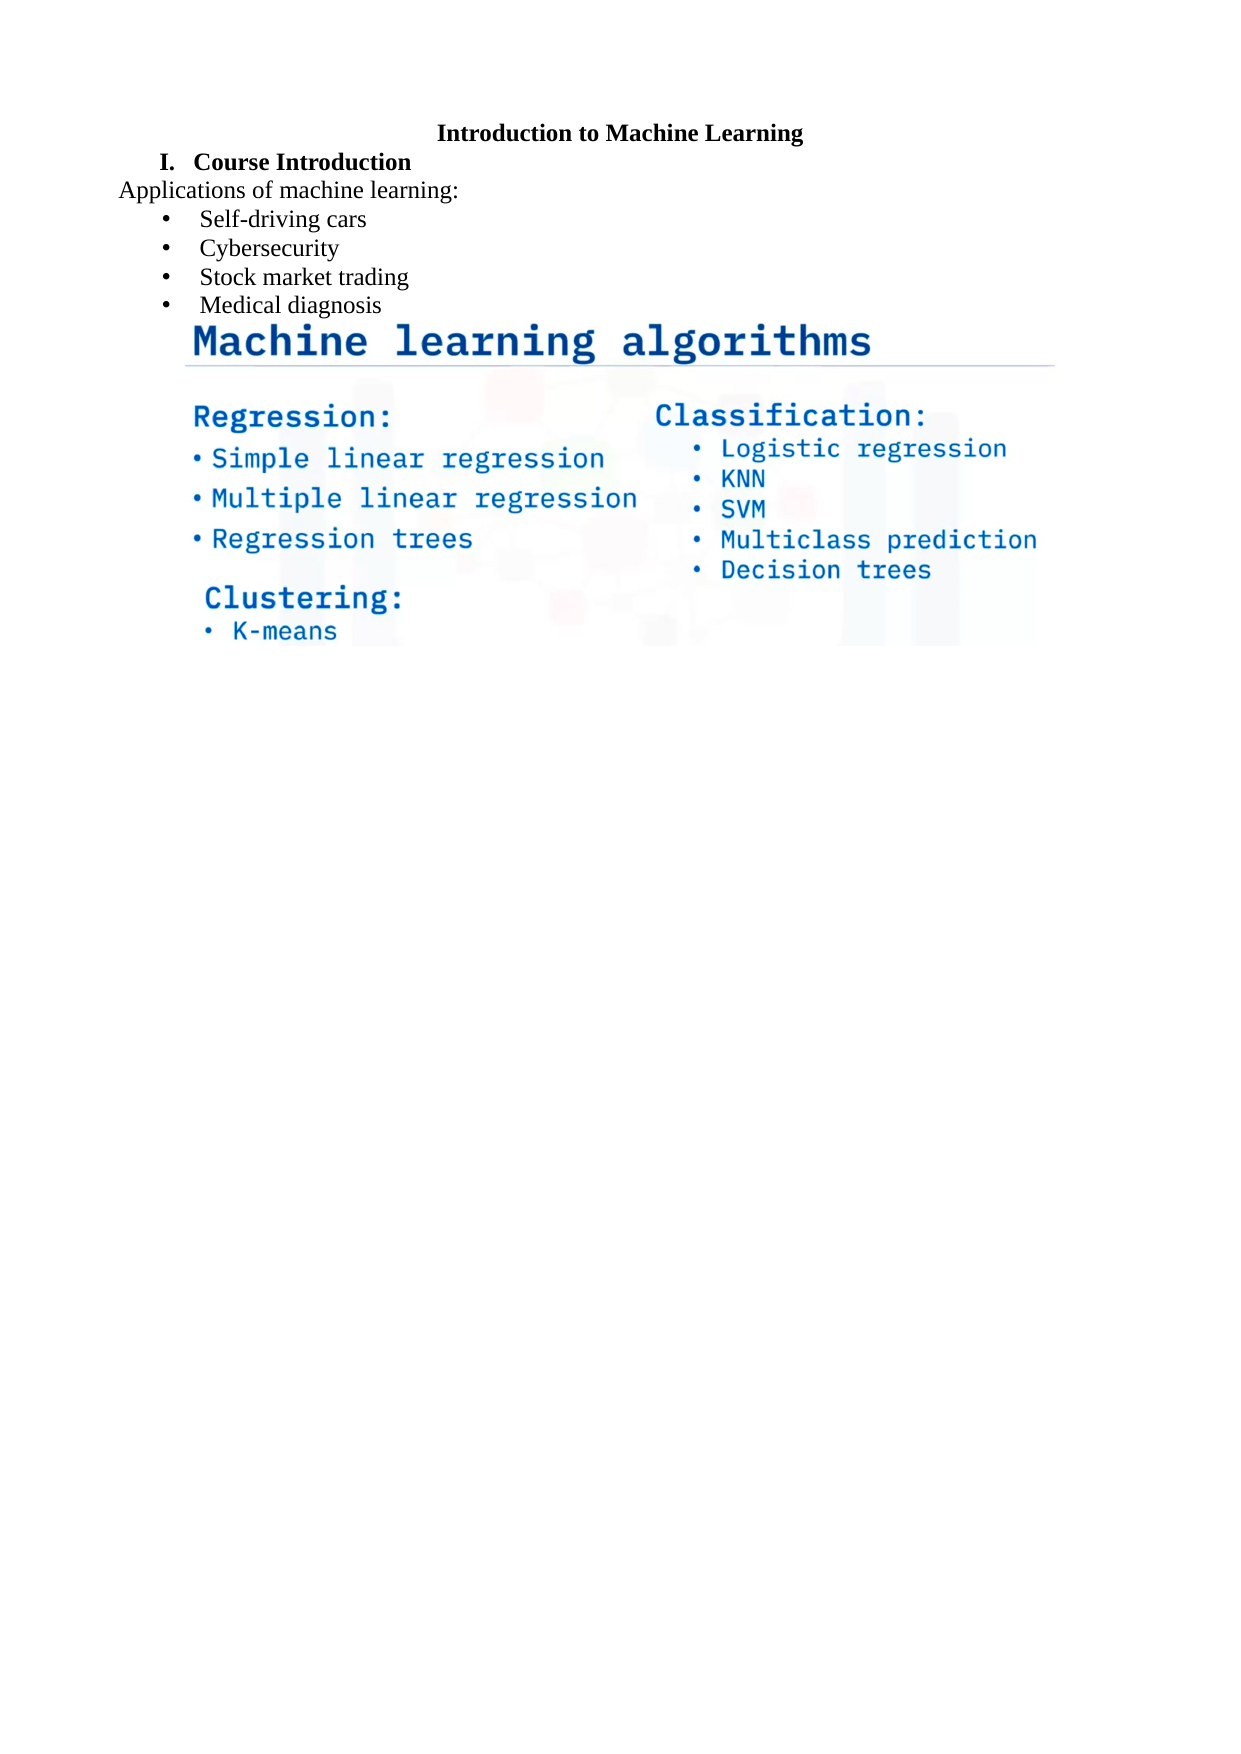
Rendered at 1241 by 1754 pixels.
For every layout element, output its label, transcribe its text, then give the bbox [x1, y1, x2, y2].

picture [118, 319, 1123, 646]
list Self-driving cars [162, 204, 1122, 233]
list Stock market trading [162, 262, 1122, 291]
text Applications of machine learning: [118, 176, 1122, 204]
list Course Introduction [175, 147, 1122, 176]
list Cybersecurity [162, 233, 1122, 262]
list Medical diagnosis [162, 291, 1122, 319]
text Introduction to Machine Learning [118, 118, 1122, 147]
